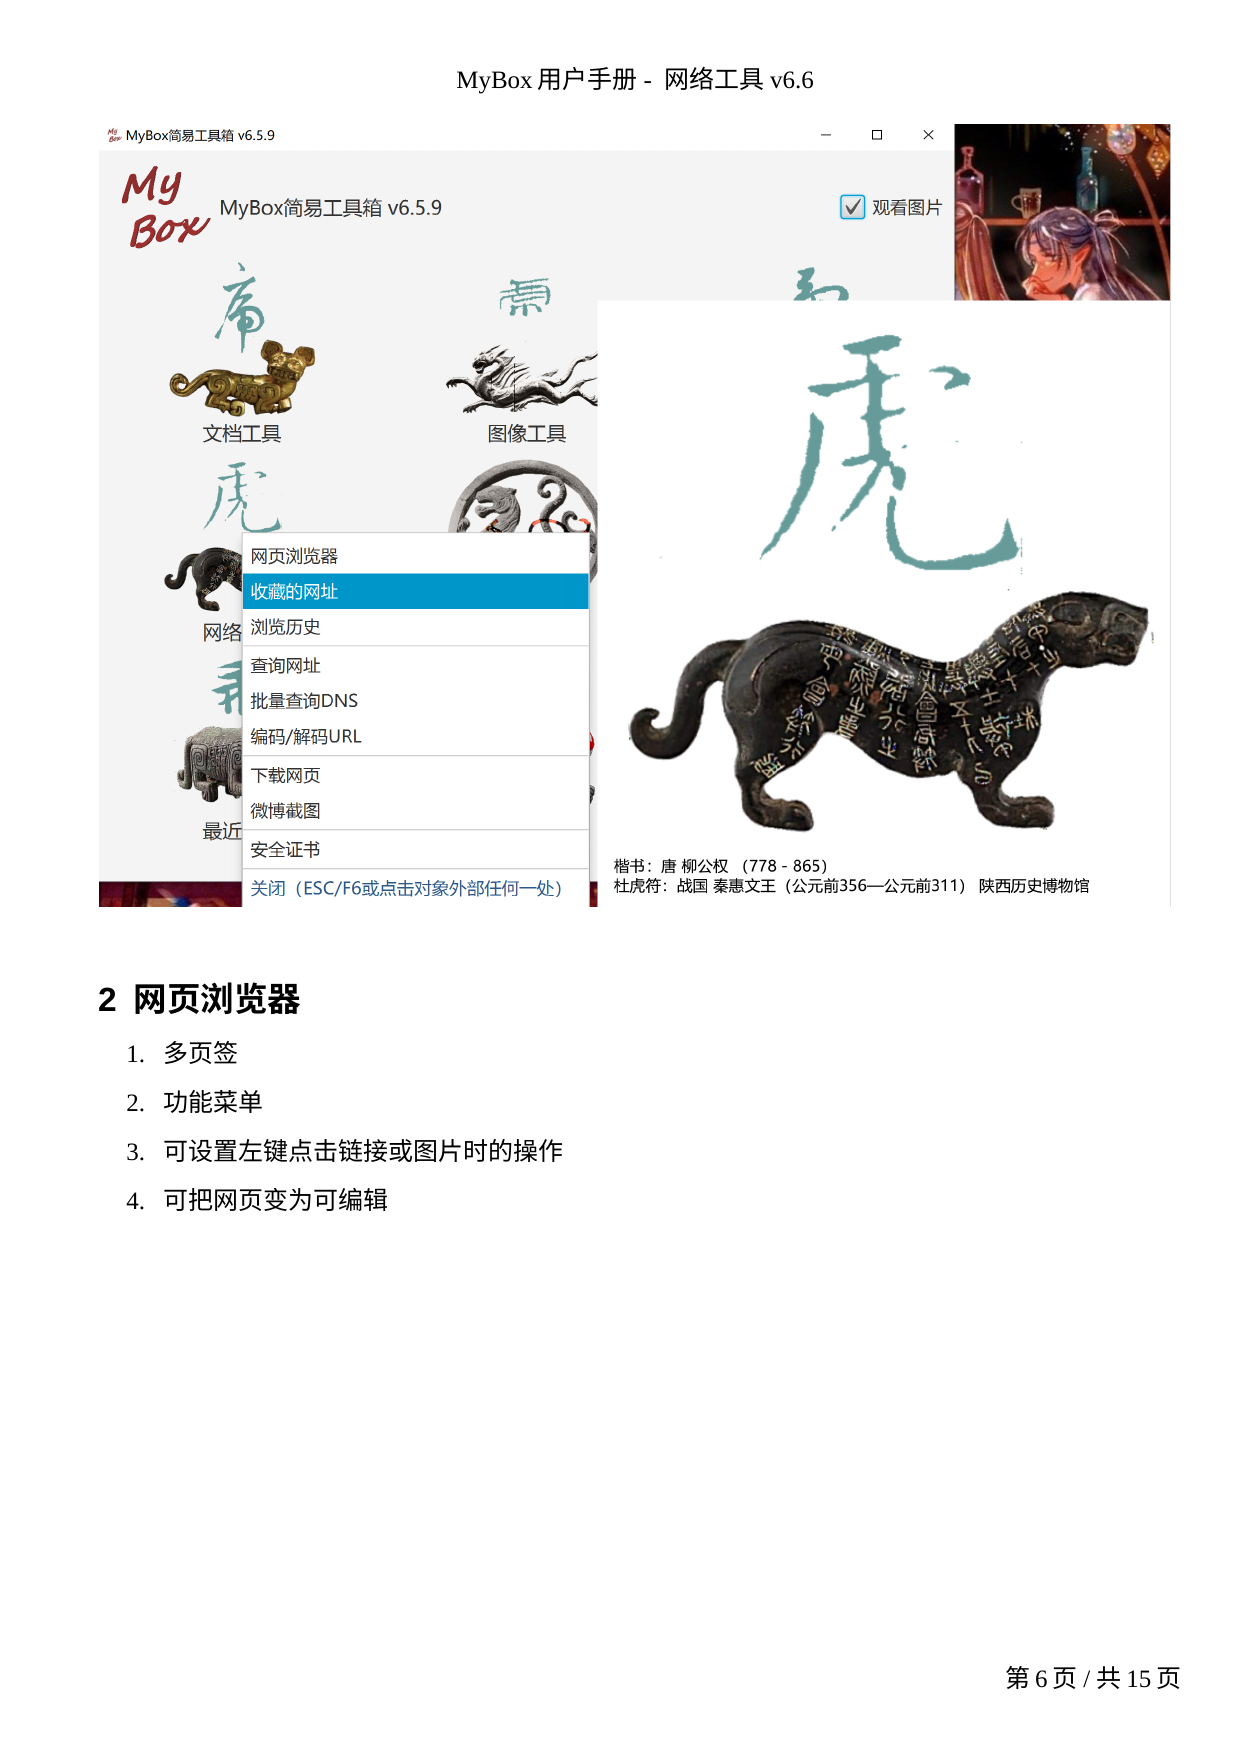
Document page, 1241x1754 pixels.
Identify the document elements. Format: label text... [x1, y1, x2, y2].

list 多页签 [126, 1034, 1181, 1070]
picture [99, 124, 1171, 907]
list 功能菜单 [126, 1083, 1181, 1119]
subtitle 网页浏览器 [88, 973, 1181, 1021]
list 可把网页变为可编辑 [126, 1180, 1181, 1216]
list 可设置左键点击链接或图片时的操作 [126, 1131, 1181, 1168]
